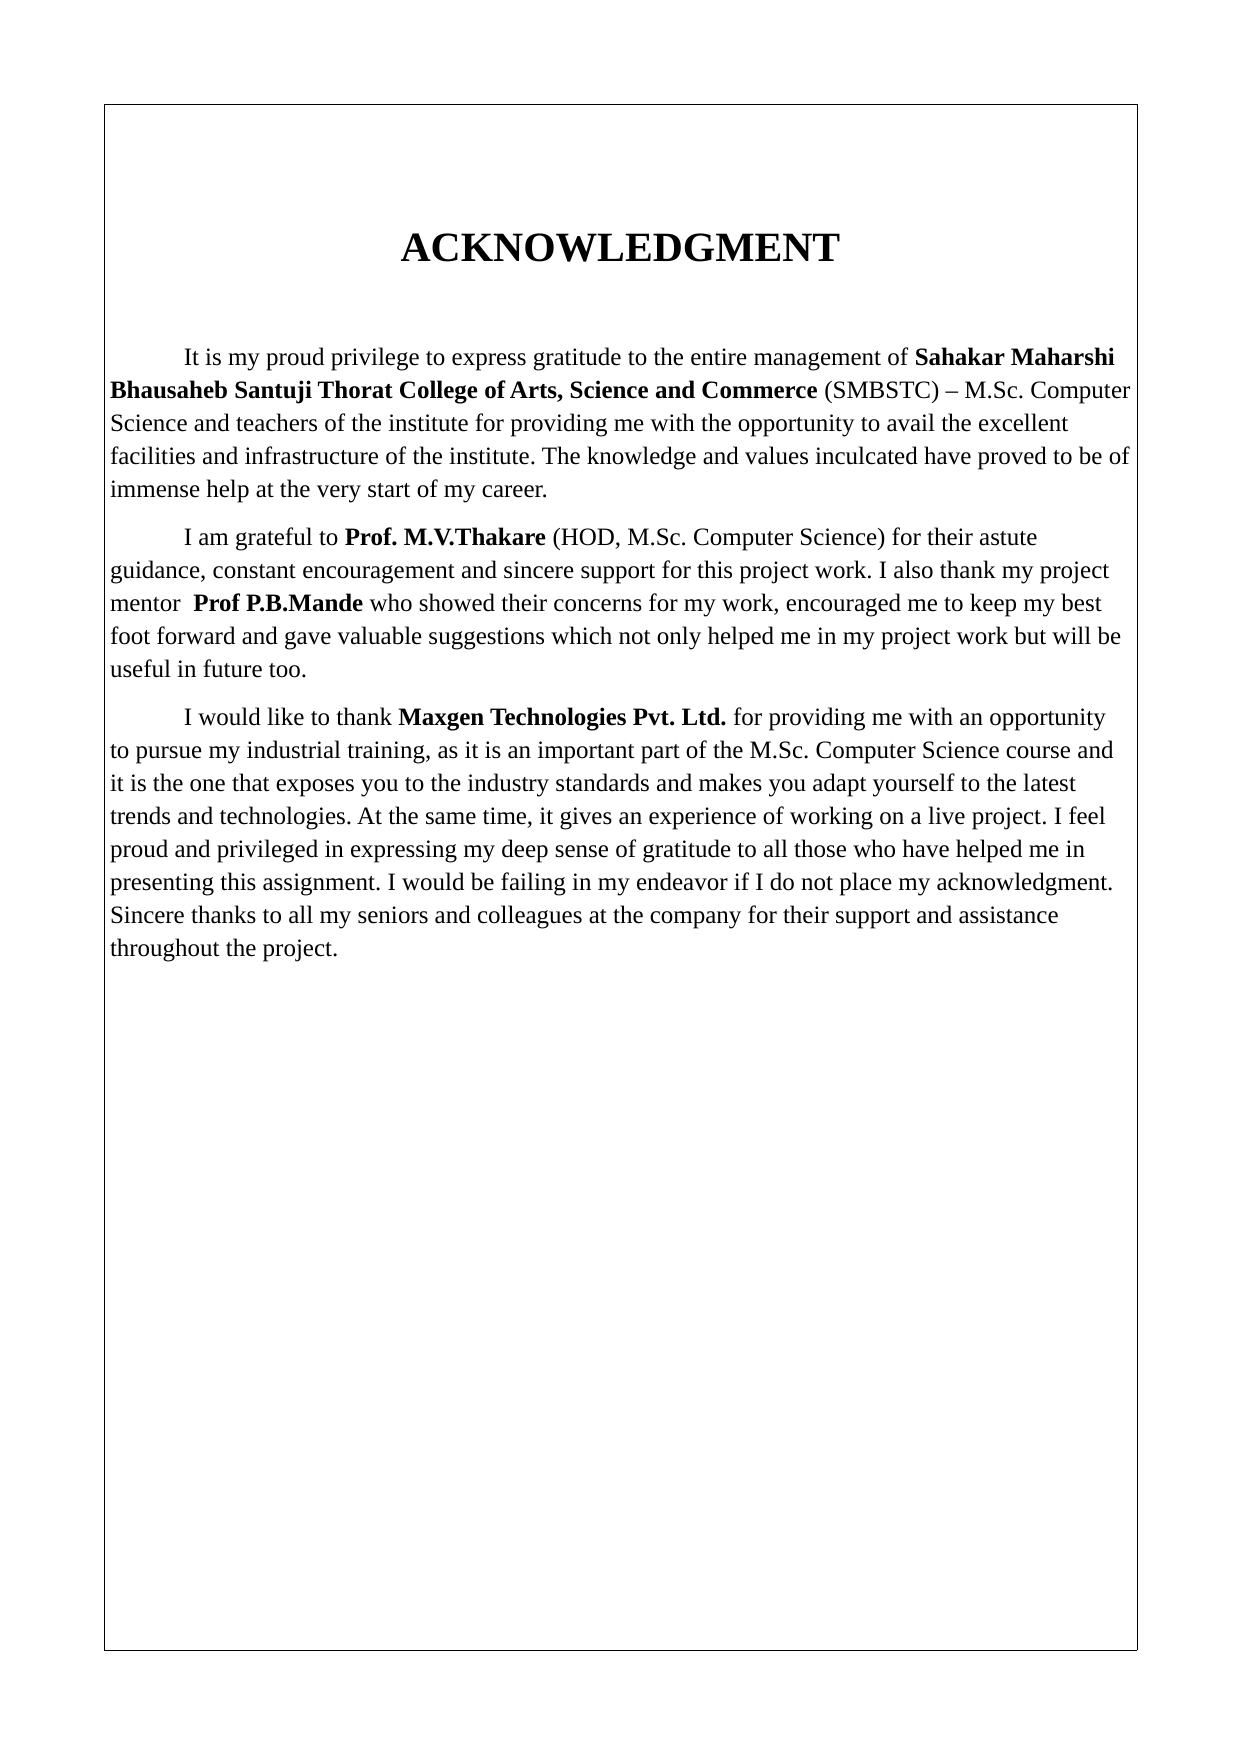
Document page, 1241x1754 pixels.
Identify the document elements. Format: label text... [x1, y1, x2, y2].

text I am grateful to Prof. M.V.Thakare (HOD, M.Sc. Computer Science) for their astute guidance, constant encouragement and sincere support for this project work. I also thank my project mentor Prof P.B.Mande who showed their concerns for my work, encouraged me to keep my best foot forward and gave valuable suggestions which not only helped me in my project work but will be useful in future too. [110, 522, 1131, 683]
text It is my proud privilege to express gratitude to the entire management of Sahakar Maharshi Bhausaheb Santuji Thorat College of Arts, Science and Commerce (SMBSTC) – M.Sc. Computer Science and teachers of the institute for providing me with the opportunity to avail the excellent facilities and infrastructure of the institute. The knowledge and values inculcated have proved to be of immense help at the very start of my career. [110, 342, 1131, 503]
text ACKNOWLEDGMENT [110, 222, 1131, 270]
text I would like to thank Maxgen Technologies Pvt. Ltd. for providing me with an opportunity to pursue my industrial training, as it is an important part of the M.Sc. Computer Science course and it is the one that exposes you to the industry standards and makes you adapt yourself to the latest trends and technologies. At the same time, it gives an experience of working on a live project. I feel proud and privileged in expressing my deep sense of gratitude to all those who have helped me in presenting this assignment. I would be failing in my endeavor if I do not place my acknowledgment. Sincere thanks to all my seniors and colleagues at the company for their support and assistance throughout the project. [110, 702, 1131, 962]
